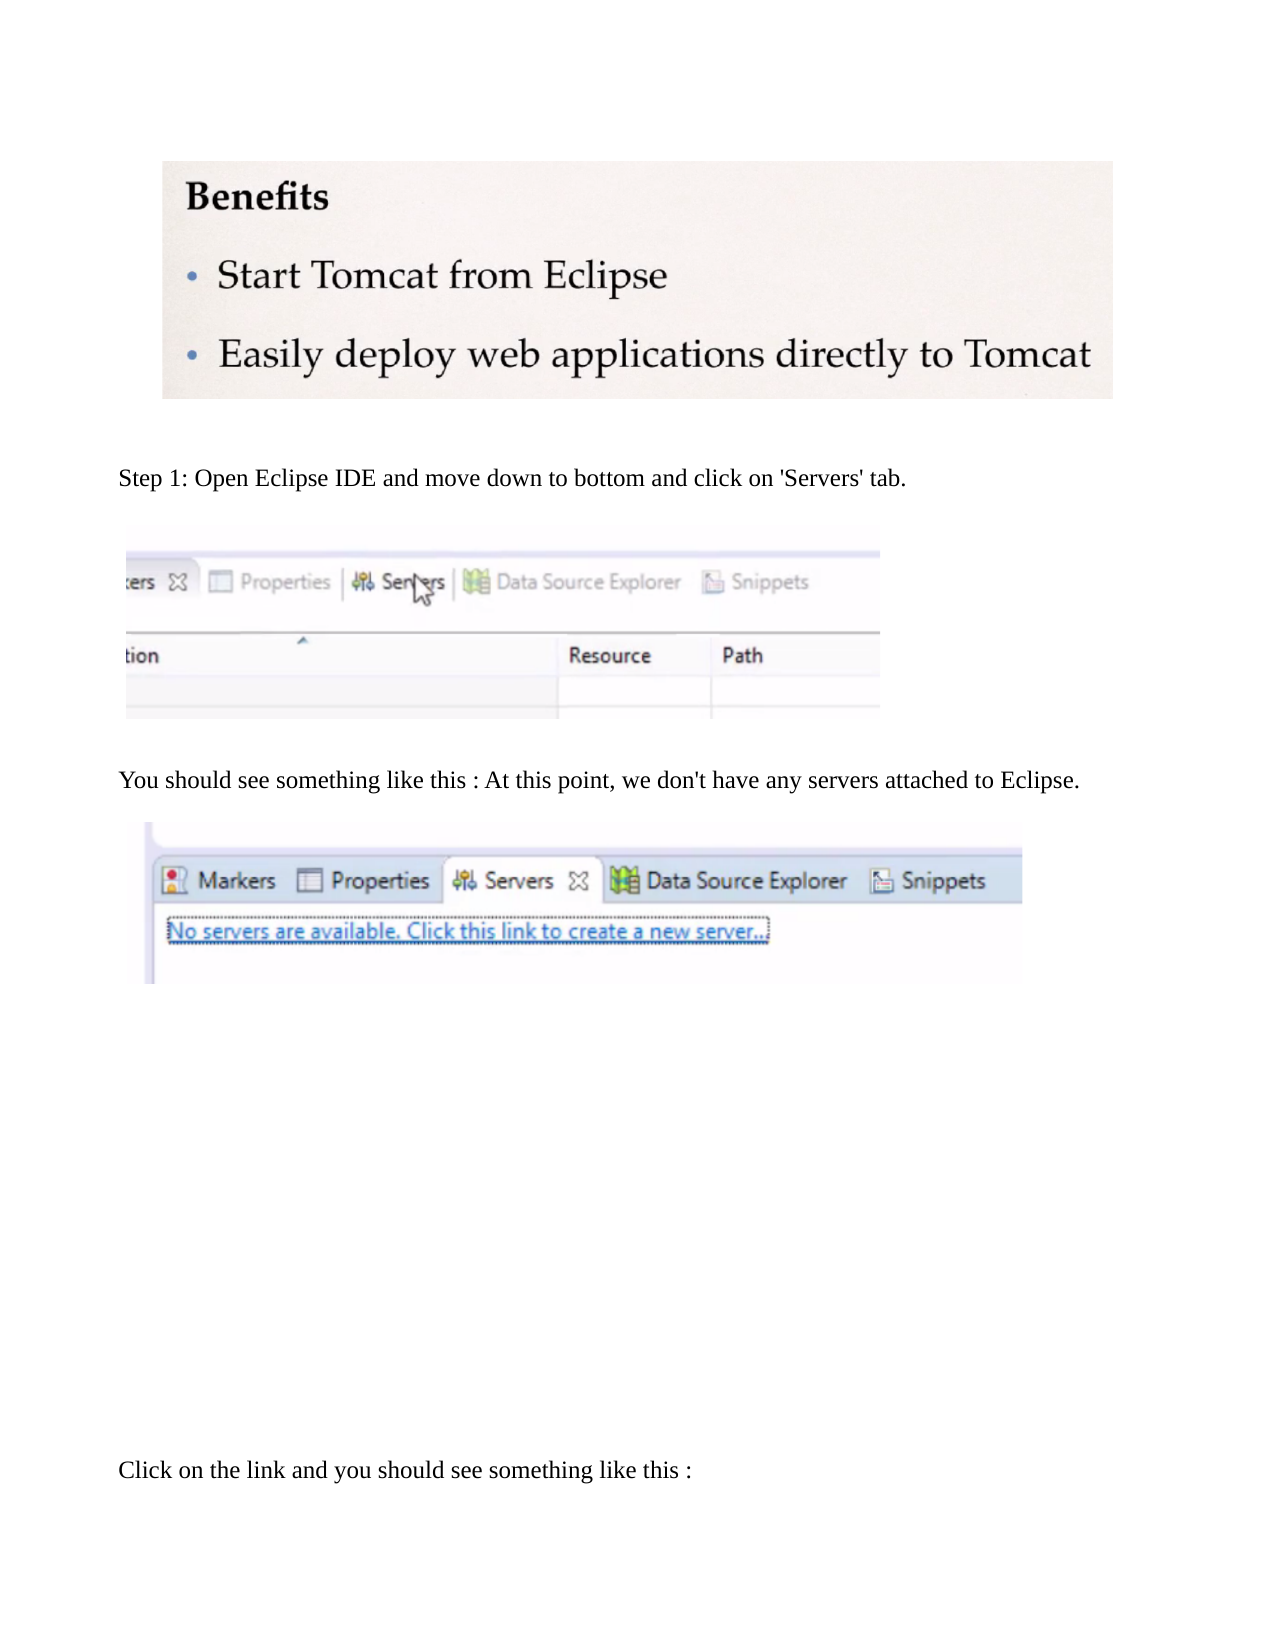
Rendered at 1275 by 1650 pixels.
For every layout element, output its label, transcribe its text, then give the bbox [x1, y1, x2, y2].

text You should see something like this : At this point, we don't have any servers attached to Eclipse. [118, 765, 1157, 794]
picture [162, 161, 1113, 399]
picture [127, 822, 1023, 984]
text Click on the link and you should see something like this : [118, 1455, 1157, 1484]
picture [126, 525, 881, 719]
text Step 1: Open Eclipse IDE and move down to bottom and click on 'Servers' tab. [118, 463, 1157, 492]
